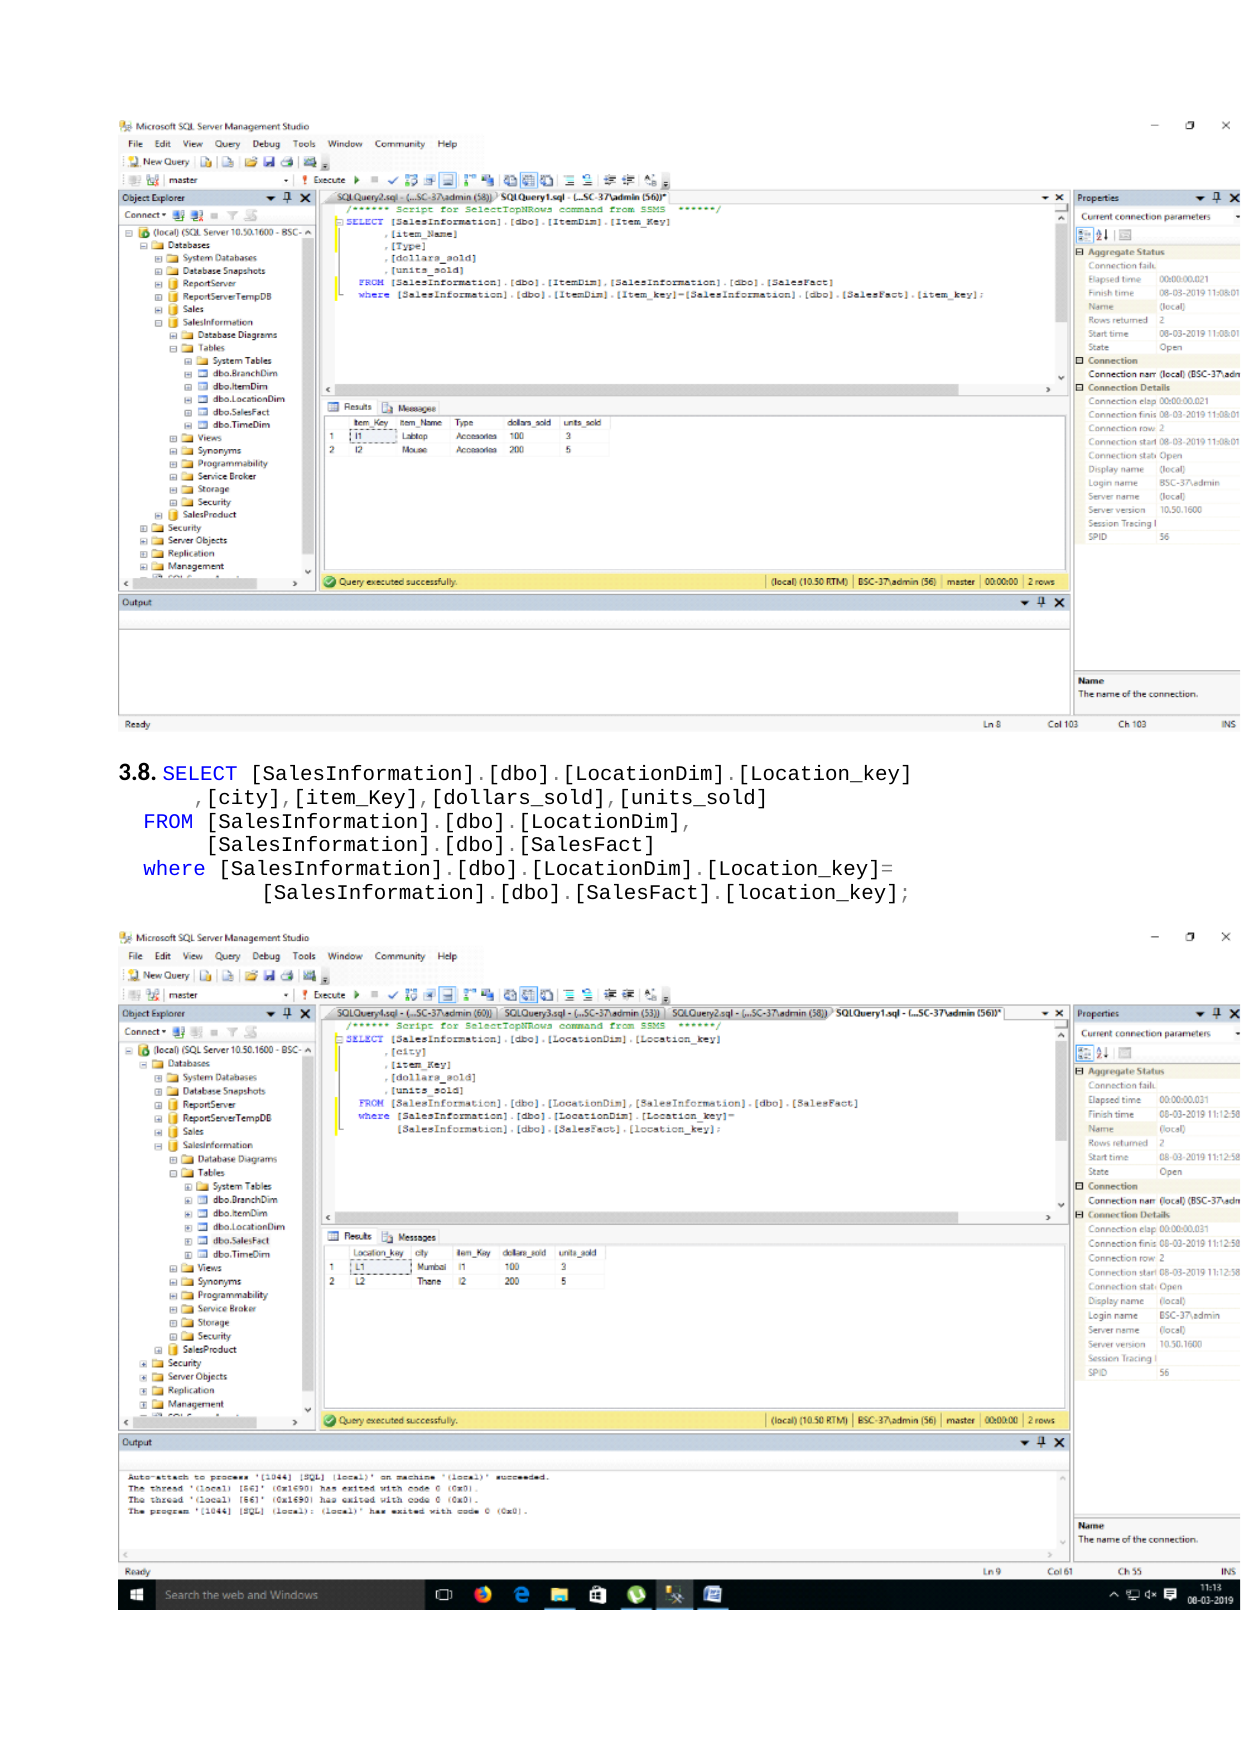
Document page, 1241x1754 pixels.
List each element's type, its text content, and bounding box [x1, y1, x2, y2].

text [SalesInformation].[dbo].[SalesFact].[location_key]; [118, 882, 1122, 905]
text FROM [SalesInformation].[dbo].[LocationDim], [118, 811, 1122, 834]
text ,[city],[item_Key],[dollars_sold],[units_sold] [118, 787, 1122, 811]
text where [SalesInformation].[dbo].[LocationDim].[Location_key]= [118, 858, 1122, 882]
text 3.8. SELECT [SalesInformation].[dbo].[LocationDim].[Location_key] [118, 757, 1122, 787]
text [SalesInformation].[dbo].[SalesFact] [118, 834, 1122, 858]
